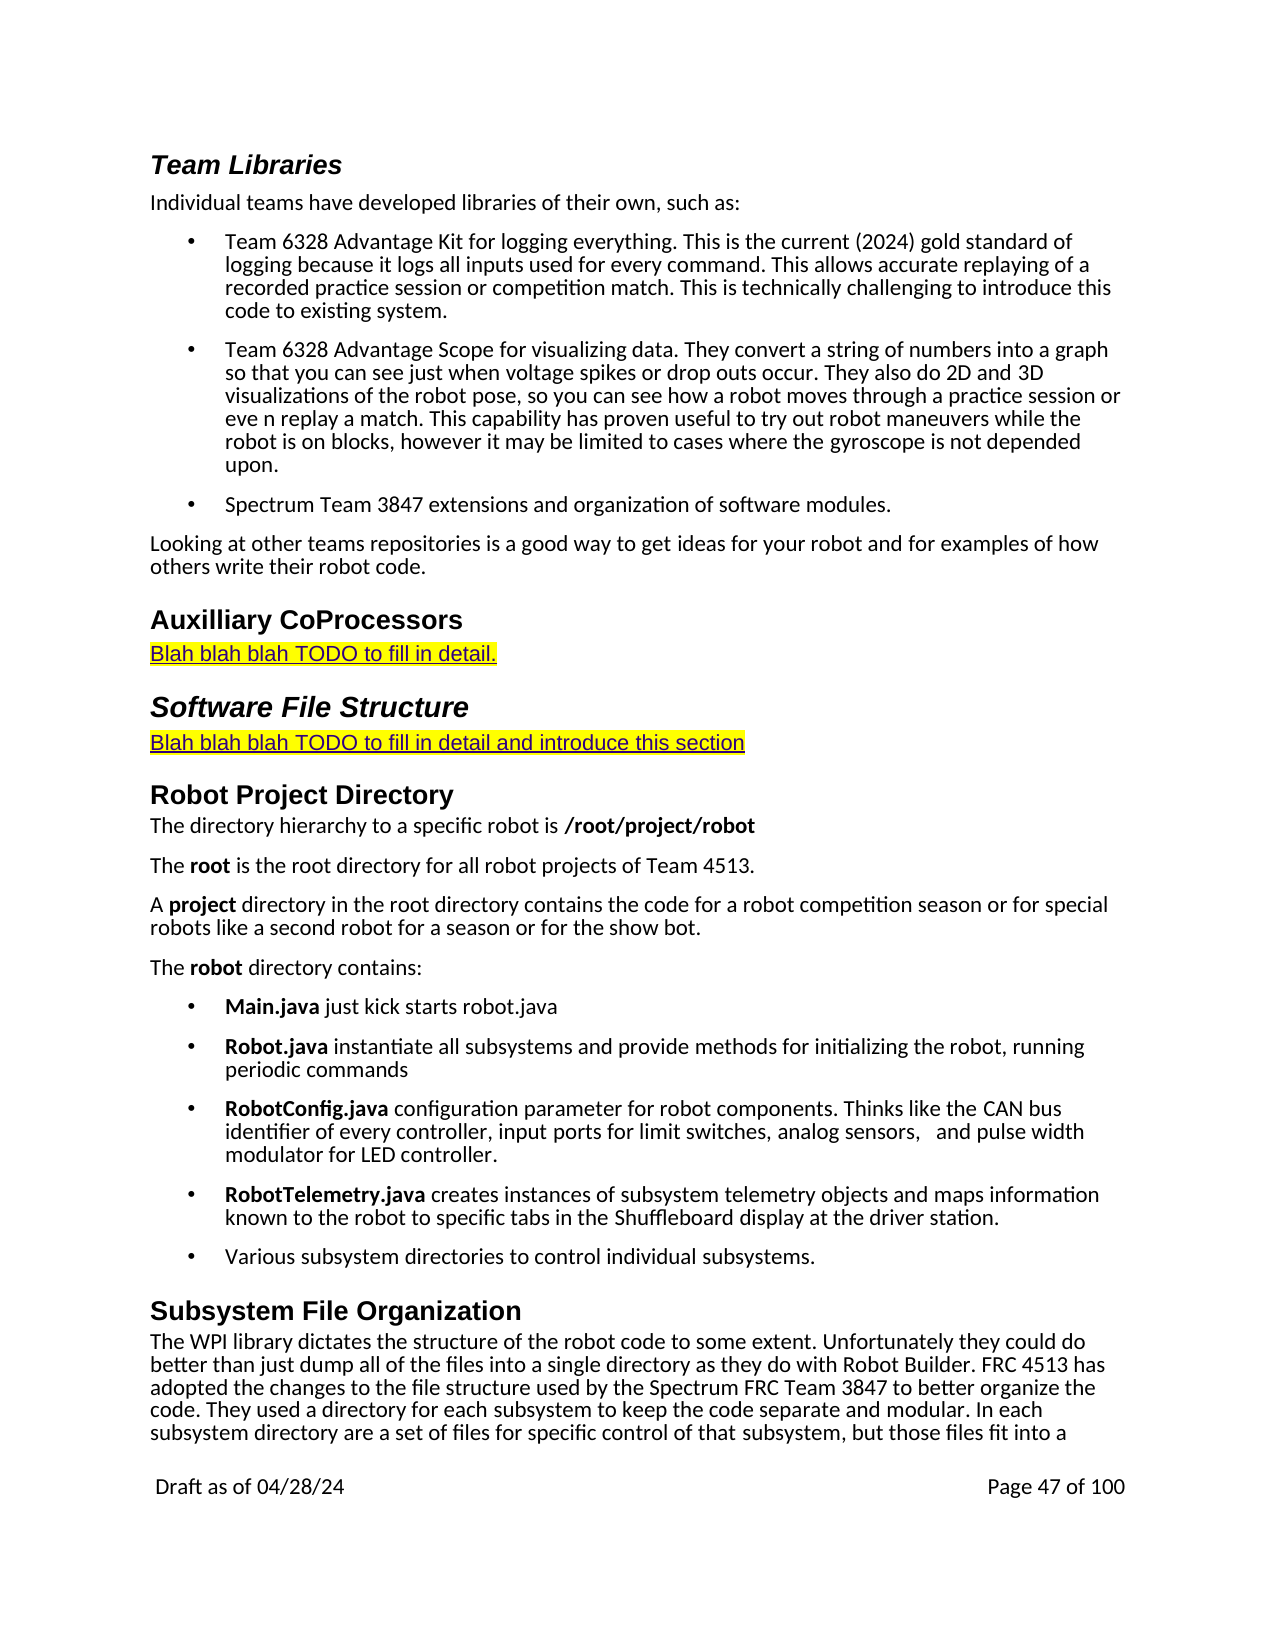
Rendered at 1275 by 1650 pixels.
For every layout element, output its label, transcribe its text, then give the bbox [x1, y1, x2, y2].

text Blah blah blah TODO to fill in detail. [150, 642, 1125, 666]
text The WPI library dictates the structure of the robot code to some extent. Unfortunately they could do better than just dump all of the files into a single directory as they do with Robot Builder. FRC 4513 has adopted the changes to the file structure used by the Spectrum FRC Team 3847 to better organize the code. They used a directory for each subsystem to keep the code separate and modular. In each subsystem directory are a set of files for specific control of that subsystem, but those files fit into a [150, 1332, 1125, 1447]
text Individual teams have developed libraries of their own, such as: [150, 193, 1125, 216]
list RobotConfig.java configuration parameter for robot components. Thinks like the CAN bus identifier of every controller, input ports for limit switches, analog sensors, and pulse width modulator for LED controller. [187, 1099, 1125, 1168]
text Looking at other teams repositories is a good way to get ideas for your robot and for examples of how others write their robot code. [150, 534, 1125, 580]
text Blah blah blah TODO to fill in detail and introduce this section [150, 730, 1125, 755]
list Spectrum Team 3847 extensions and organization of software modules. [187, 495, 1125, 518]
list Robot.java instantiate all subsystems and provide methods for initializing the robot, running periodic commands [187, 1037, 1125, 1083]
subtitle Software File Structure [150, 691, 1125, 724]
text The robot directory contains: [150, 958, 1125, 981]
list RobotTelemetry.java creates instances of subsystem telemetry objects and maps information known to the robot to specific tabs in the Shuffleboard display at the driver station. [187, 1185, 1125, 1231]
list Main.java just kick starts robot.java [187, 997, 1125, 1020]
text The directory hierarchy to a specific robot is /root/project/robot [150, 816, 1125, 839]
subtitle Auxilliary CoProcessors [150, 605, 1125, 636]
subtitle Team Libraries [150, 150, 1125, 180]
list Team 6328 Advantage Scope for visualizing data. They convert a string of numbers into a graph so that you can see just when voltage spikes or drop outs occur. They also do 2D and 3D visualizations of the robot pose, so you can see how a robot moves through a practice session or eve n replay a match. This capability has proven useful to try out robot maneuvers while the robot is on blocks, however it may be limited to cases where the gyroscope is not depended upon. [187, 341, 1125, 478]
list Various subsystem directories to control individual subsystems. [187, 1247, 1125, 1270]
text The root is the root directory for all robot projects of Team 4513. [150, 856, 1125, 879]
subtitle Subsystem File Organization [150, 1295, 1125, 1326]
text A project directory in the root directory contains the code for a robot competition season or for special robots like a second robot for a season or for the show bot. [150, 895, 1125, 941]
subtitle Robot Project Directory [150, 780, 1125, 810]
list Team 6328 Advantage Kit for logging everything. This is the current (2024) gold standard of logging because it logs all inputs used for every command. This allows accurate replaying of a recorded practice session or competition match. This is technically challenging to introduce this code to existing system. [187, 232, 1125, 324]
